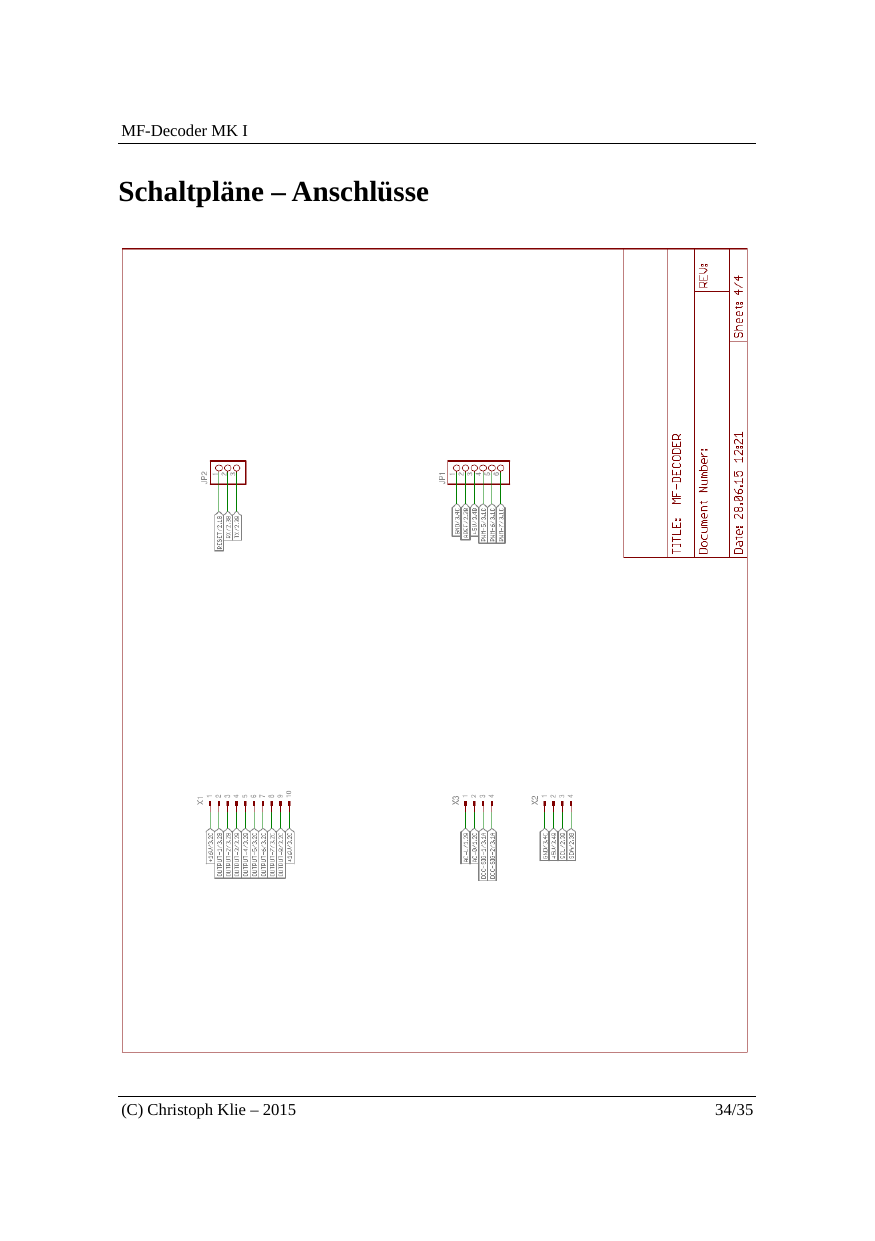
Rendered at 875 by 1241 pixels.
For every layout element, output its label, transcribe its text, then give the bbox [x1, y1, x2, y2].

text Schaltpläne – Anschlüsse [118, 174, 756, 207]
picture [118, 245, 752, 1055]
